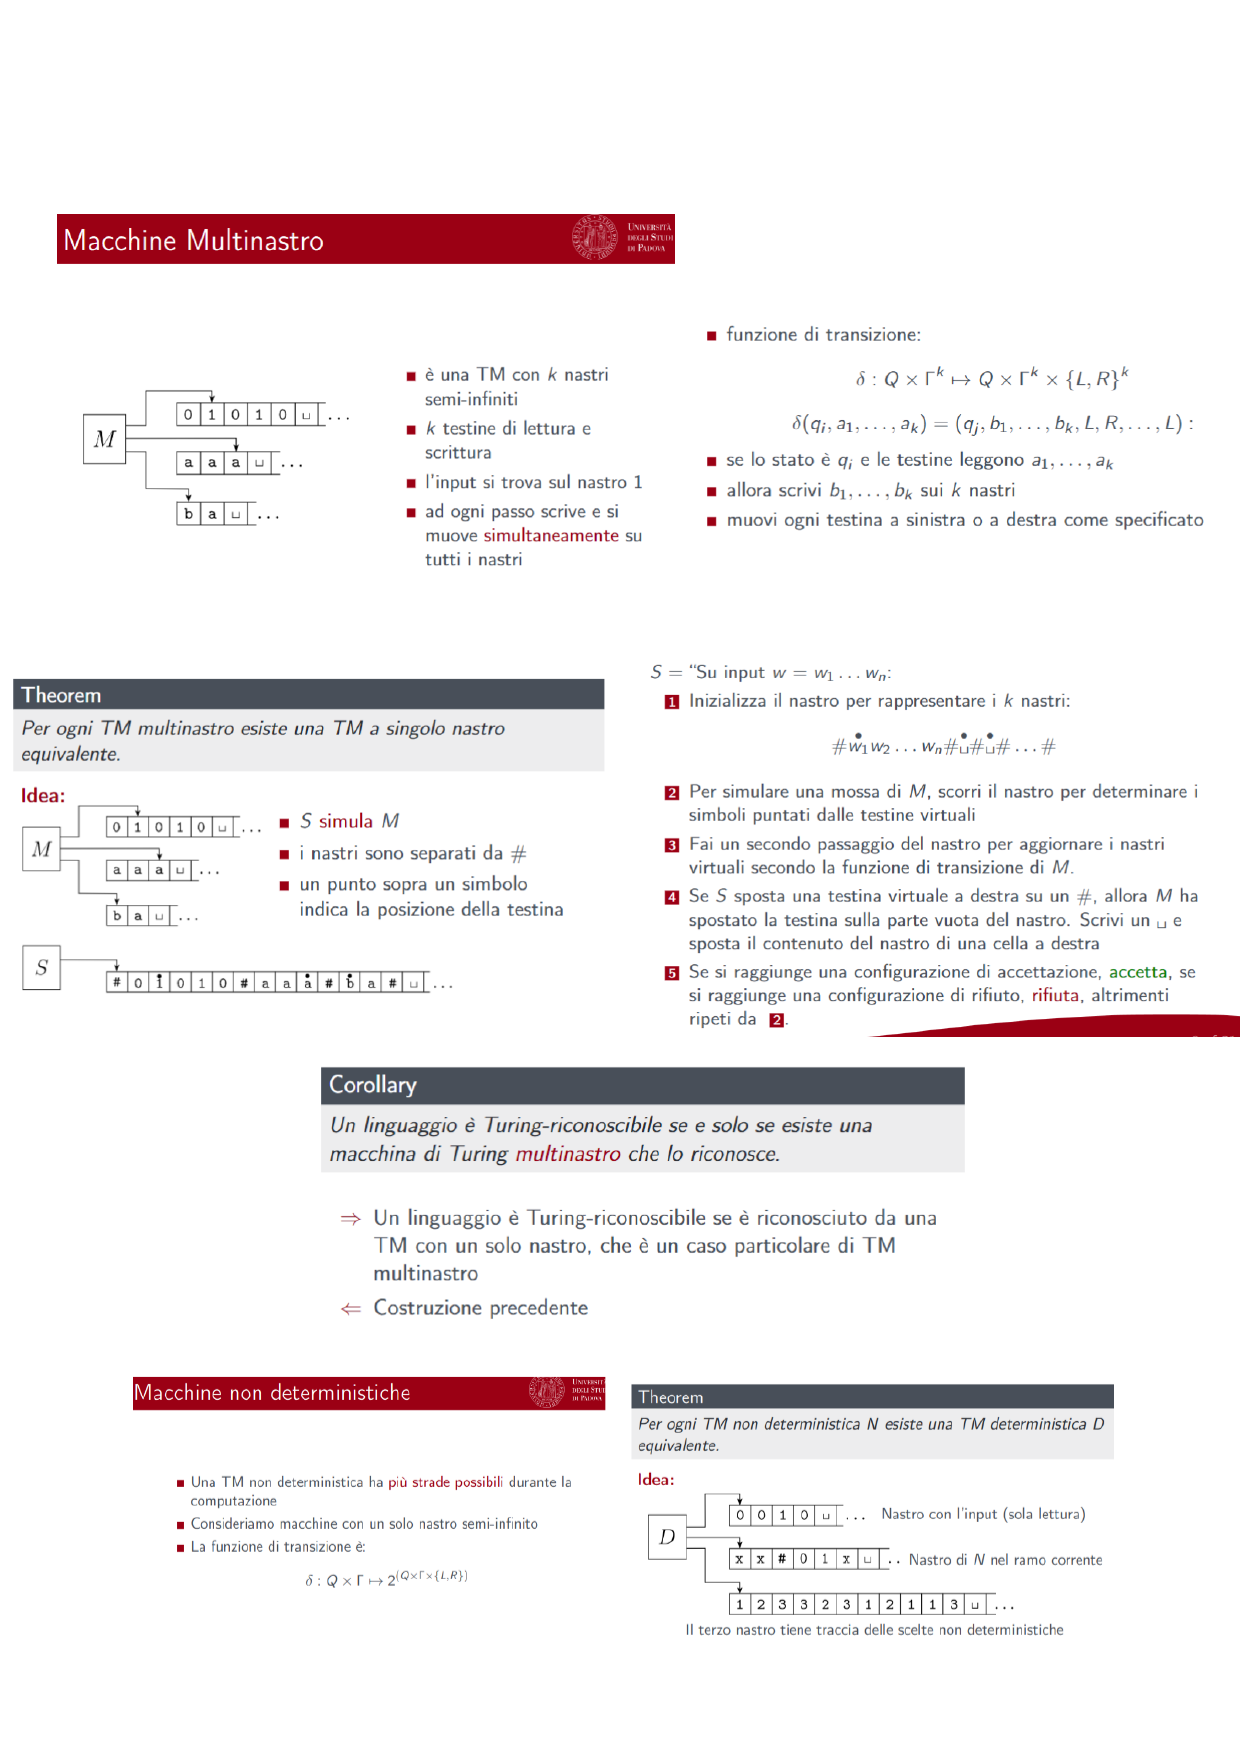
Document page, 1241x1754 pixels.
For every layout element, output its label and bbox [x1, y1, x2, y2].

picture [2, 672, 615, 1001]
picture [634, 653, 1240, 1037]
picture [316, 1053, 989, 1340]
picture [696, 311, 1238, 549]
picture [57, 214, 675, 613]
picture [120, 1360, 1125, 1663]
